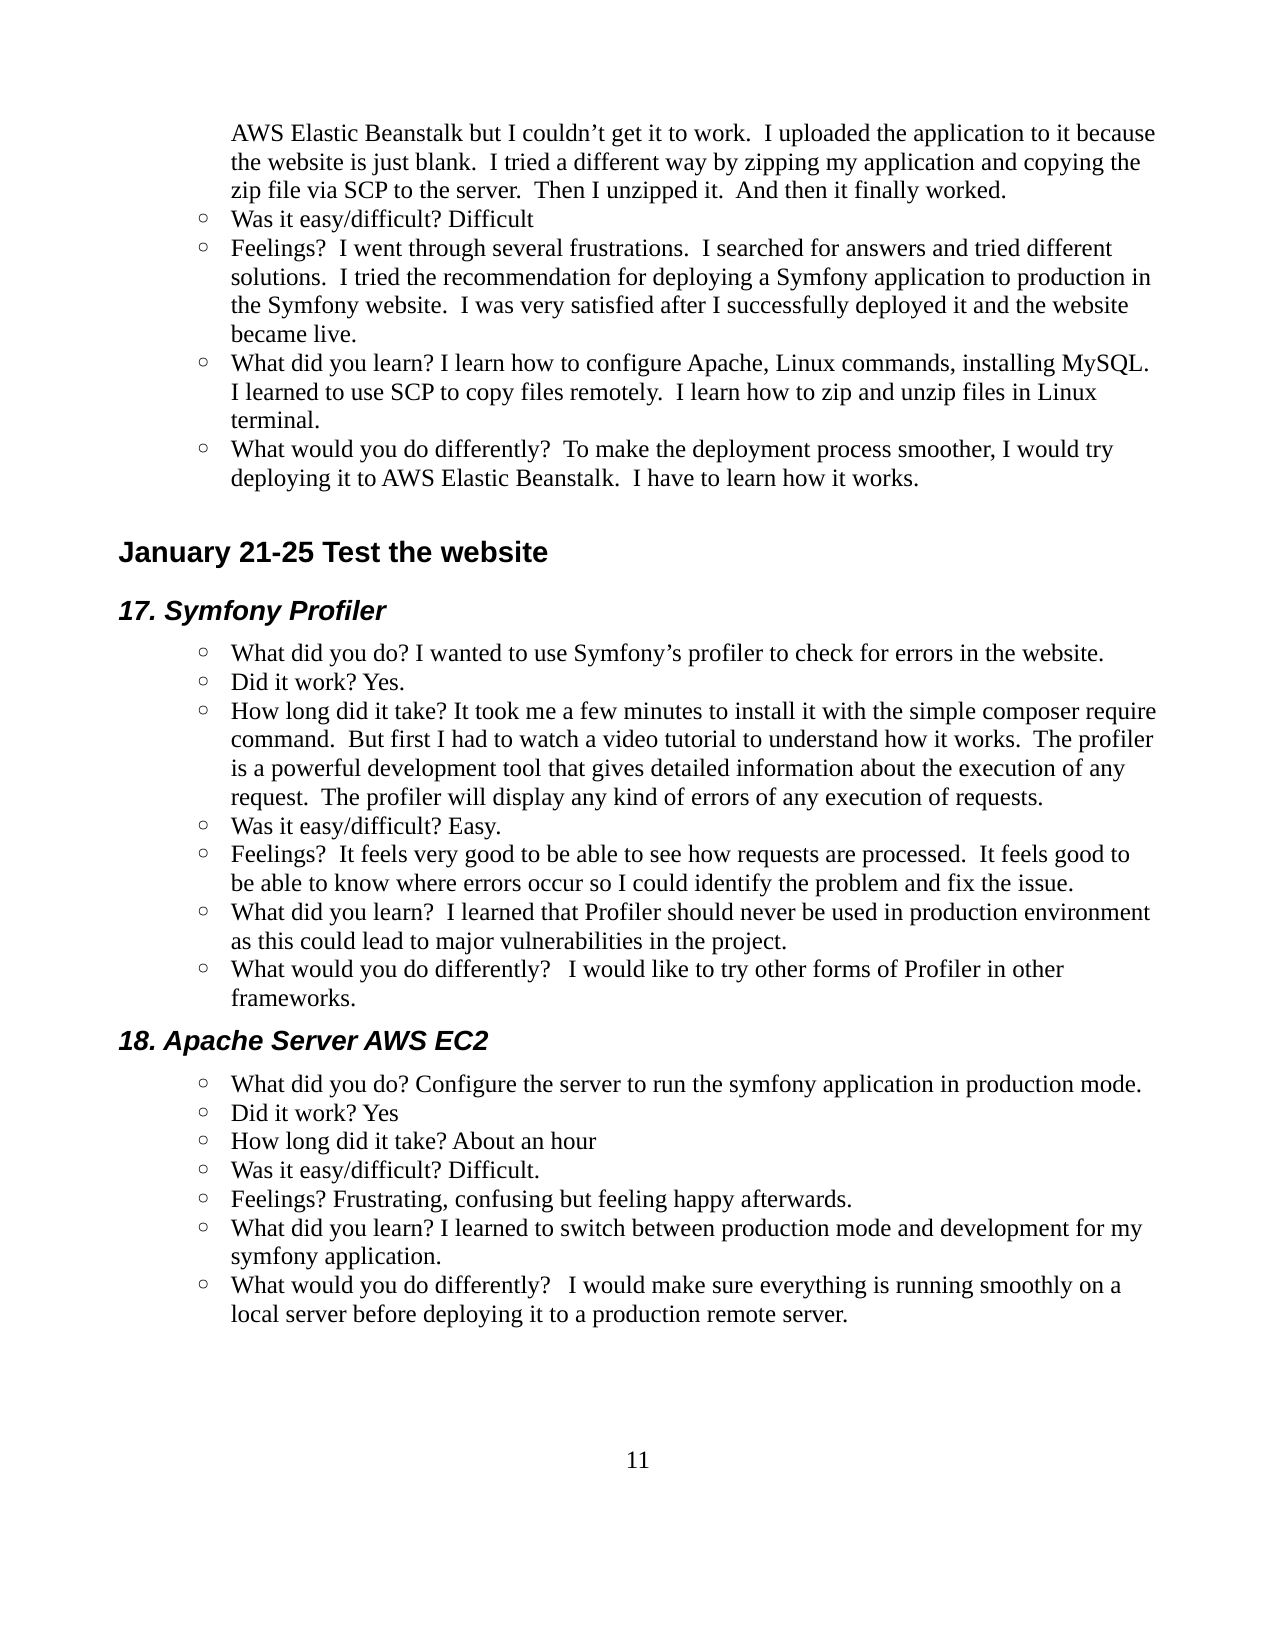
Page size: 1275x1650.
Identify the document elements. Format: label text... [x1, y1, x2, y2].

list What did you do? I wanted to use Symfony’s profiler to check for errors in the website. [193, 638, 1157, 667]
list What did you do? Configure the server to run the symfony application in production mode. [193, 1069, 1157, 1098]
list Feelings? Frustrating, confusing but feeling happy afterwards. [193, 1184, 1157, 1213]
list How long did it take? About an hour [193, 1126, 1157, 1155]
list What did you learn? I learn how to configure Apache, Linux commands, installing MySQL. I learned to use SCP to copy files remotely. I learn how to zip and unzip files in Linux terminal. [193, 348, 1157, 434]
list What would you do differently? To make the deployment process smoother, I would try deploying it to AWS Elastic Beanstalk. I have to learn how it works. [193, 434, 1157, 492]
subtitle 18. Apache Server AWS EC2 [118, 1024, 1157, 1056]
list Was it easy/difficult? Difficult. [193, 1155, 1157, 1184]
list How long did it take? It took me a few minutes to install it with the simple composer require command. But first I had to watch a video tutorial to understand how it works. The profiler is a powerful development tool that gives detailed information about the execution of any request. The profiler will display any kind of errors of any execution of requests. [193, 696, 1157, 811]
list Did it work? Yes [193, 1098, 1157, 1126]
list What did you learn? I learned that Profiler should never be used in production environment as this could lead to major vulnerabilities in the project. [193, 897, 1157, 954]
list What would you do differently? I would like to try other forms of Profiler in other frameworks. [193, 954, 1157, 1012]
subtitle 17. Symfony Profiler [118, 594, 1157, 626]
list Feelings? It feels very good to be able to see how requests are processed. It feels good to be able to know where errors occur so I could identify the problem and fix the issue. [193, 839, 1157, 897]
list Was it easy/difficult? Difficult [193, 204, 1157, 233]
list AWS Elastic Beanstalk but I couldn’t get it to work. I uploaded the application to it because the website is just blank. I tried a different way by zipping my application and copying the zip file via SCP to the server. Then I unzipped it. And then it finally worked. [193, 118, 1157, 204]
list What did you learn? I learned to switch between production mode and development for my symfony application. [193, 1213, 1157, 1270]
subtitle January 21-25 Test the website [118, 535, 1157, 569]
list Was it easy/difficult? Easy. [193, 811, 1157, 839]
list Did it work? Yes. [193, 667, 1157, 696]
list What would you do differently? I would make sure everything is running smoothly on a local server before deploying it to a production remote server. [193, 1270, 1157, 1328]
list Feelings? I went through several frustrations. I searched for answers and tried different solutions. I tried the recommendation for deploying a Symfony application to production in the Symfony website. I was very satisfied after I successfully deployed it and the website became live. [193, 233, 1157, 348]
